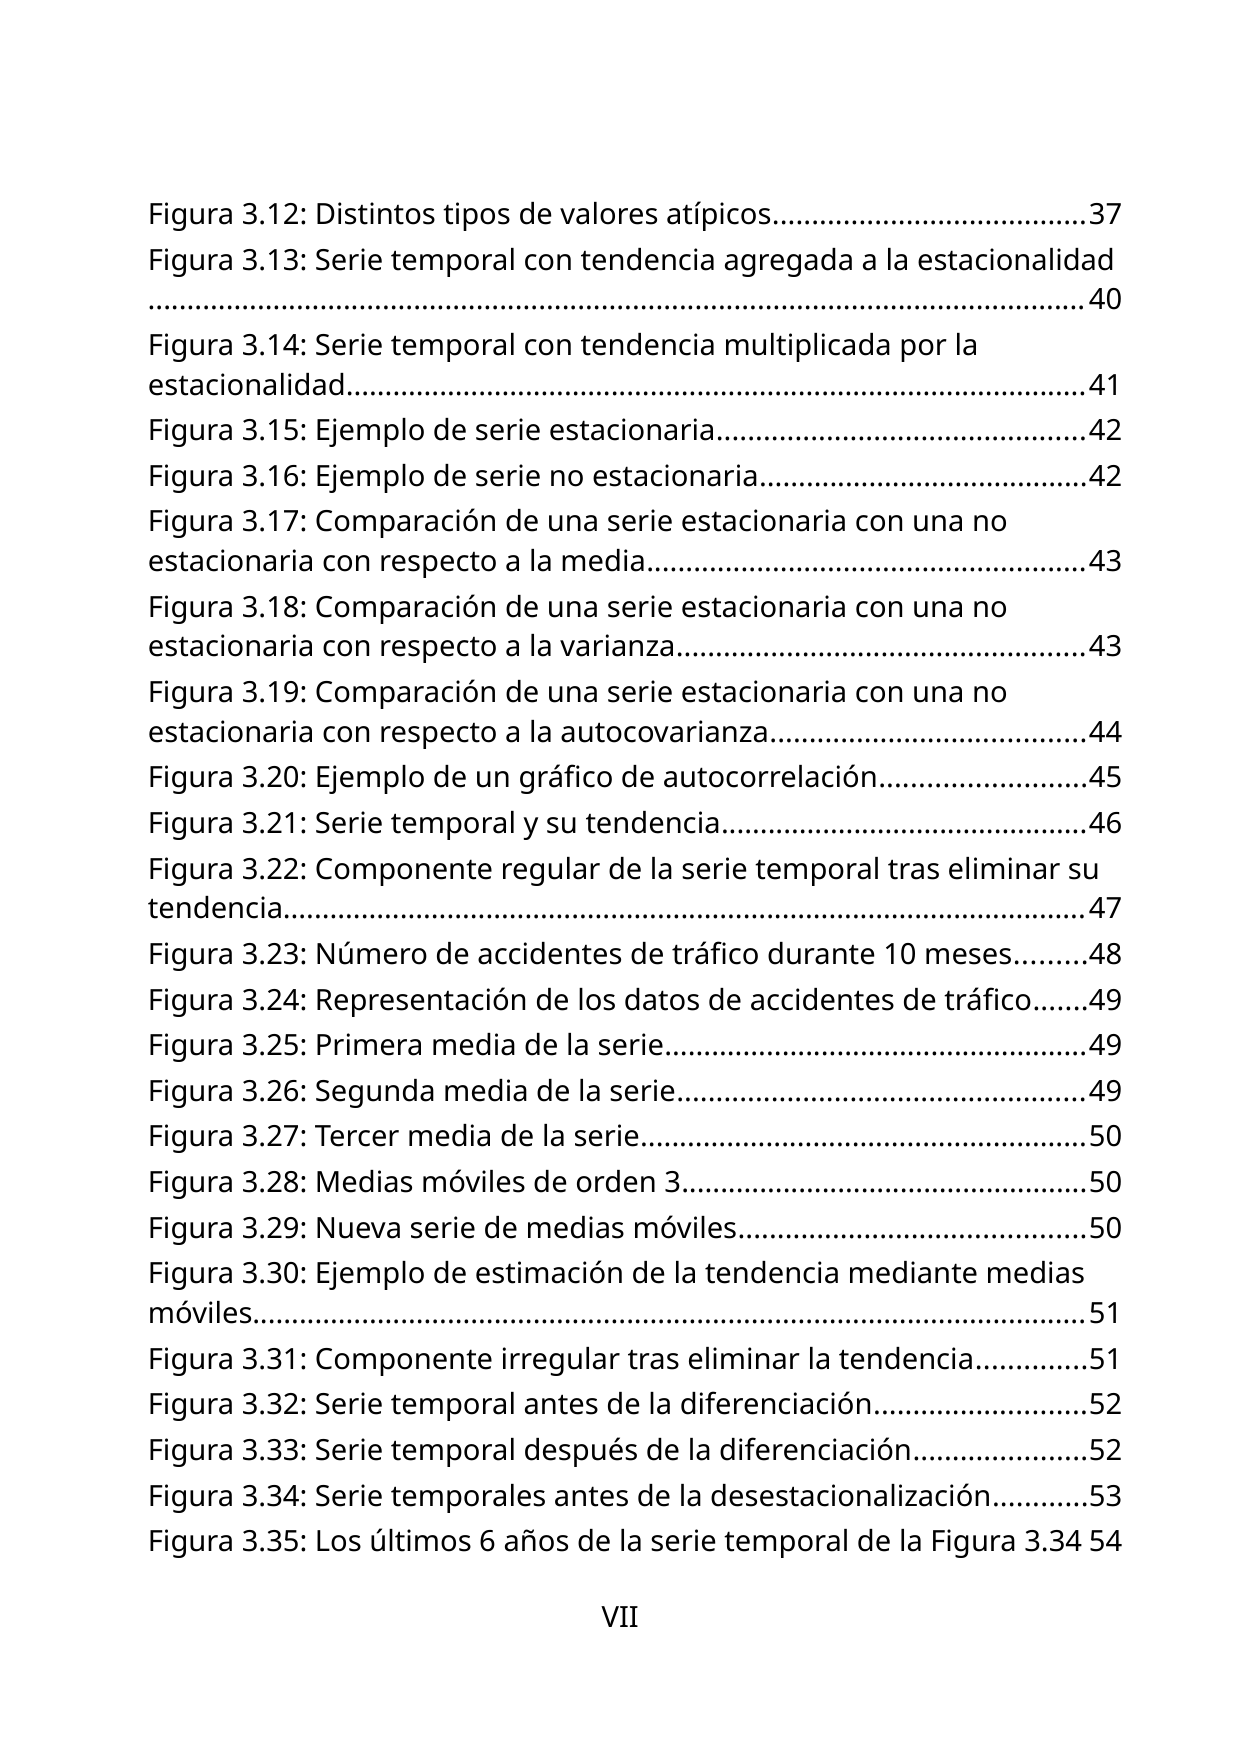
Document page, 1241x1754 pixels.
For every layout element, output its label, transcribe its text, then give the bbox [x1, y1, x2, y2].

text Figura 3.23: Número de accidentes de tráfico durante 10 meses 48 [148, 933, 1122, 973]
text Figura 3.26: Segunda media de la serie 49 [148, 1070, 1122, 1110]
text Figura 3.30: Ejemplo de estimación de la tendencia mediante medias móviles 51 [148, 1253, 1122, 1332]
text Figura 3.22: Componente regular de la serie temporal tras eliminar su tendencia 47 [148, 848, 1122, 927]
text Figura 3.12: Distintos tipos de valores atípicos 37 [148, 193, 1122, 233]
text Figura 3.31: Componente irregular tras eliminar la tendencia 51 [148, 1338, 1122, 1378]
text Figura 3.14: Serie temporal con tendencia multiplicada por la estacionalidad 41 [148, 324, 1122, 403]
text Figura 3.25: Primera media de la serie 49 [148, 1024, 1122, 1064]
text Figura 3.15: Ejemplo de serie estacionaria 42 [148, 409, 1122, 449]
text Figura 3.19: Comparación de una serie estacionaria con una no estacionaria con respecto a la autocovarianza 44 [148, 671, 1122, 751]
text Figura 3.17: Comparación de una serie estacionaria con una no estacionaria con respecto a la media 43 [148, 501, 1122, 580]
text Figura 3.18: Comparación de una serie estacionaria con una no estacionaria con respecto a la varianza 43 [148, 586, 1122, 665]
text Figura 3.13: Serie temporal con tendencia agregada a la estacionalidad 40 [148, 239, 1122, 318]
text Figura 3.21: Serie temporal y su tendencia 46 [148, 802, 1122, 842]
text Figura 3.28: Medias móviles de orden 3 50 [148, 1161, 1122, 1201]
text Figura 3.27: Tercer media de la serie 50 [148, 1116, 1122, 1155]
text Figura 3.34: Serie temporales antes de la desestacionalización 53 [148, 1475, 1122, 1514]
text Figura 3.24: Representación de los datos de accidentes de tráfico 49 [148, 979, 1122, 1018]
text Figura 3.33: Serie temporal después de la diferenciación 52 [148, 1429, 1122, 1469]
text Figura 3.20: Ejemplo de un gráfico de autocorrelación 45 [148, 757, 1122, 796]
text Figura 3.16: Ejemplo de serie no estacionaria 42 [148, 455, 1122, 495]
text Figura 3.32: Serie temporal antes de la diferenciación 52 [148, 1383, 1122, 1423]
text Figura 3.29: Nueva serie de medias móviles 50 [148, 1207, 1122, 1247]
text Figura 3.35: Los últimos 6 años de la serie temporal de la Figura 3.34 54 [148, 1520, 1122, 1560]
